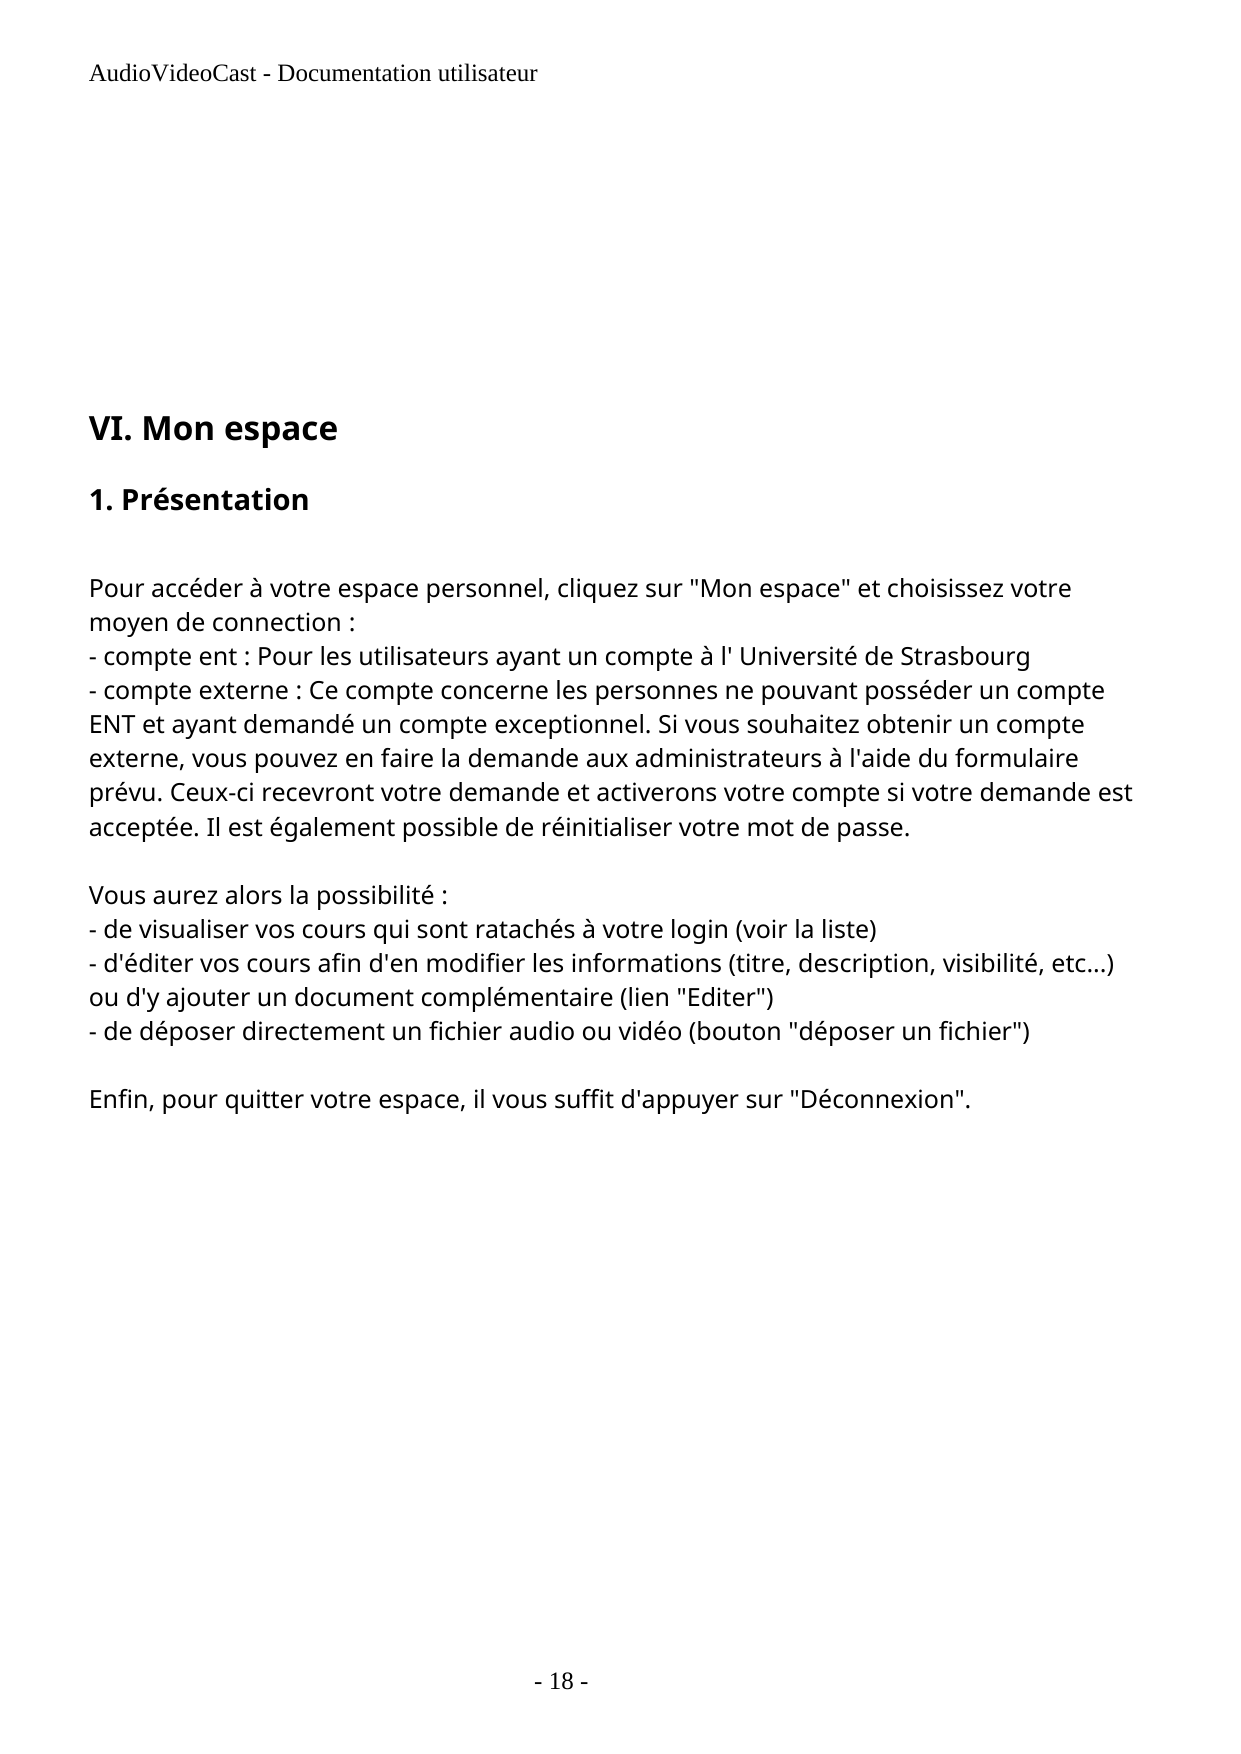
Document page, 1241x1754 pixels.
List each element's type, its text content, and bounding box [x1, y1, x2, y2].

text - compte externe : Ce compte concerne les personnes ne pouvant posséder un compte ENT et ayant demandé un compte exceptionnel. Si vous souhaitez obtenir un compte externe, vous pouvez en faire la demande aux administrateurs à l'aide du formulaire prévu. Ceux-ci recevront votre demande et activerons votre compte si votre demande est acceptée. Il est également possible de réinitialiser votre mot de passe. [88, 673, 1152, 843]
subtitle 1. Présentation [88, 479, 1152, 519]
text - de visualiser vos cours qui sont ratachés à votre login (voir la liste) [88, 911, 1152, 945]
text - de déposer directement un fichier audio ou vidéo (bouton "déposer un fichier") [88, 1013, 1152, 1048]
text Enfin, pour quitter votre espace, il vous suffit d'appuyer sur "Déconnexion". [88, 1082, 1152, 1116]
subtitle VI. Mon espace [88, 404, 1152, 450]
text - compte ent : Pour les utilisateurs ayant un compte à l' Université de Strasbourg [88, 639, 1152, 673]
text Vous aurez alors la possibilité : [88, 877, 1152, 911]
text Pour accéder à votre espace personnel, cliquez sur "Mon espace" et choisissez votre moyen de connection : [88, 571, 1152, 639]
text - d'éditer vos cours afin d'en modifier les informations (titre, description, visibilité, etc...) ou d'y ajouter un document complémentaire (lien "Editer") [88, 945, 1152, 1013]
